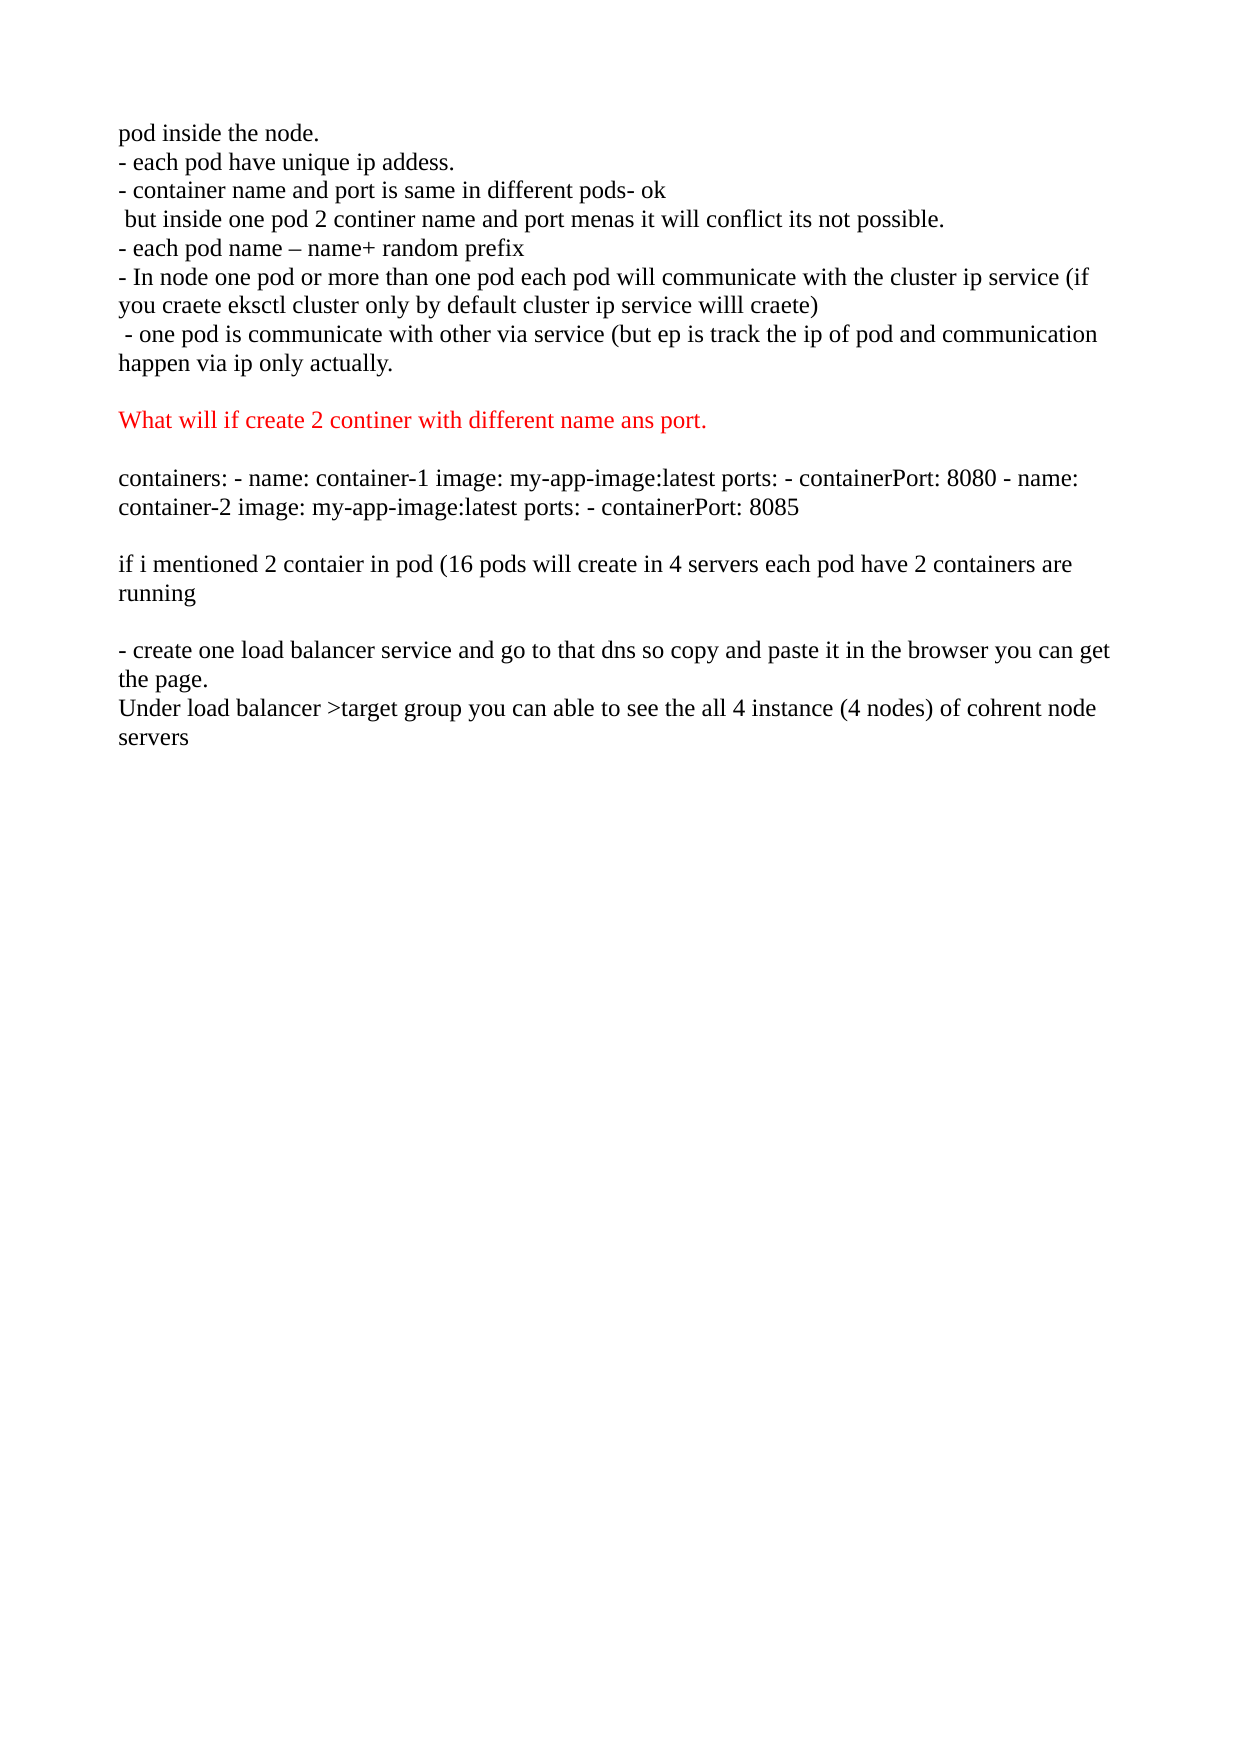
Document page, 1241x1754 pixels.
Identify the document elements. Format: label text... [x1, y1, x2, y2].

text containers: - name: container-1 image: my-app-image:latest ports: - containerPort: 8080 - name: container-2 image: my-app-image:latest ports: - containerPort: 8085 if i mentioned 2 contaier in pod (16 pods will create in 4 servers each pod have 2 containers are running - create one load balancer service and go to that dns so copy and paste it in the browser you can get the page. Under load balancer >target group you can able to see the all 4 instance (4 nodes) of cohrent node servers [118, 463, 1122, 751]
text - container name and port is same in different pods- ok but inside one pod 2 continer name and port menas it will conflict its not possible. - each pod name – name+ random prefix - In node one pod or more than one pod each pod will communicate with the cluster ip service (if you craete eksctl cluster only by default cluster ip service willl craete) - one pod is communicate with other via service (but ep is track the ip of pod and communication happen via ip only actually. [118, 176, 1122, 377]
text pod inside the node. - each pod have unique ip addess. [118, 118, 1122, 176]
text What will if create 2 continer with different name ans port. [118, 406, 1122, 434]
